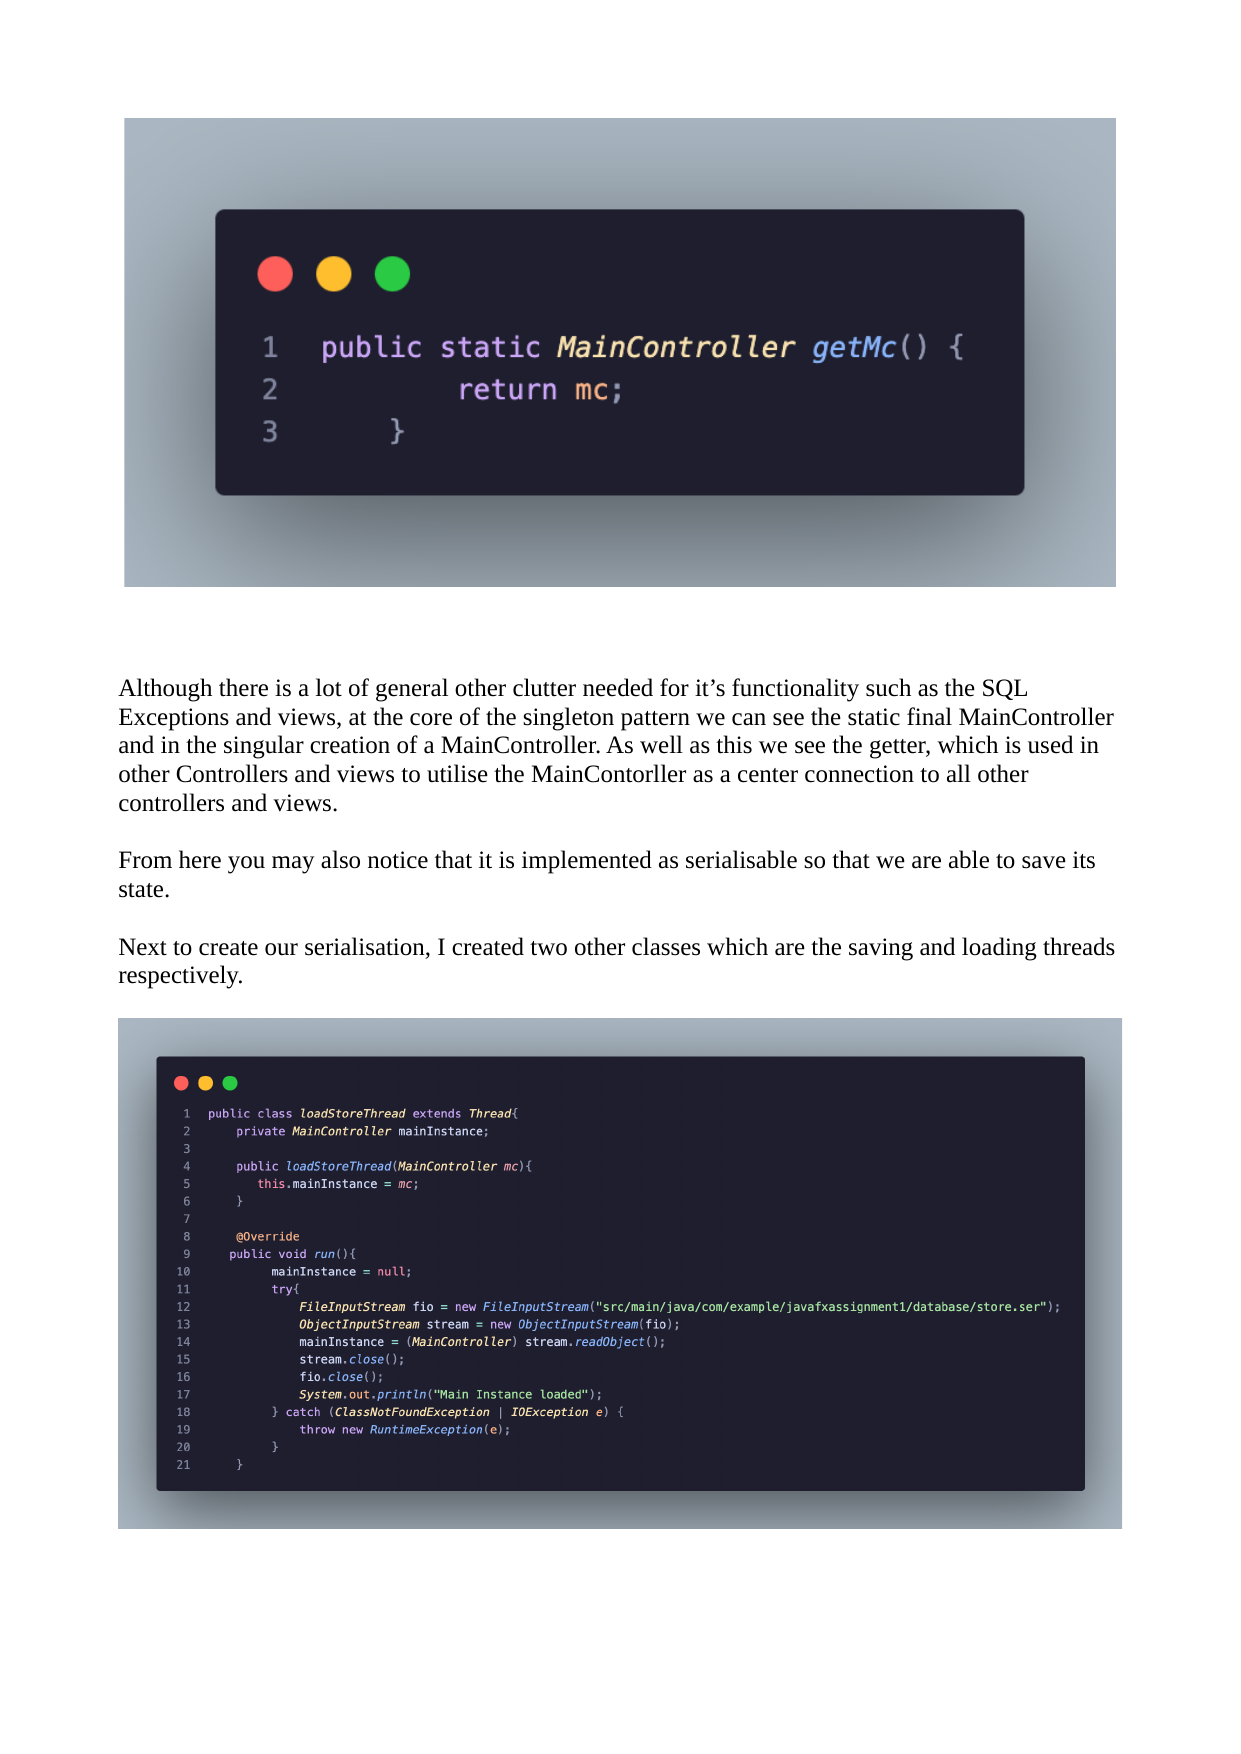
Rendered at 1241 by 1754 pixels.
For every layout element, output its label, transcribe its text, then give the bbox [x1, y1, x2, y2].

text Although there is a lot of general other clutter needed for it’s functionality such as the SQL Exceptions and views, at the core of the singleton pattern we can see the static final MainController and in the singular creation of a MainController. As well as this we see the getter, which is used in other Controllers and views to utilise the MainContorller as a center connection to all other controllers and views. [118, 673, 1122, 817]
picture [118, 1018, 1123, 1529]
picture [124, 118, 1116, 587]
text From here you may also notice that it is implemented as serialisable so that we are able to save its state. [118, 846, 1122, 903]
text Next to create our serialisation, I created two other classes which are the saving and loading threads respectively. [118, 932, 1122, 989]
